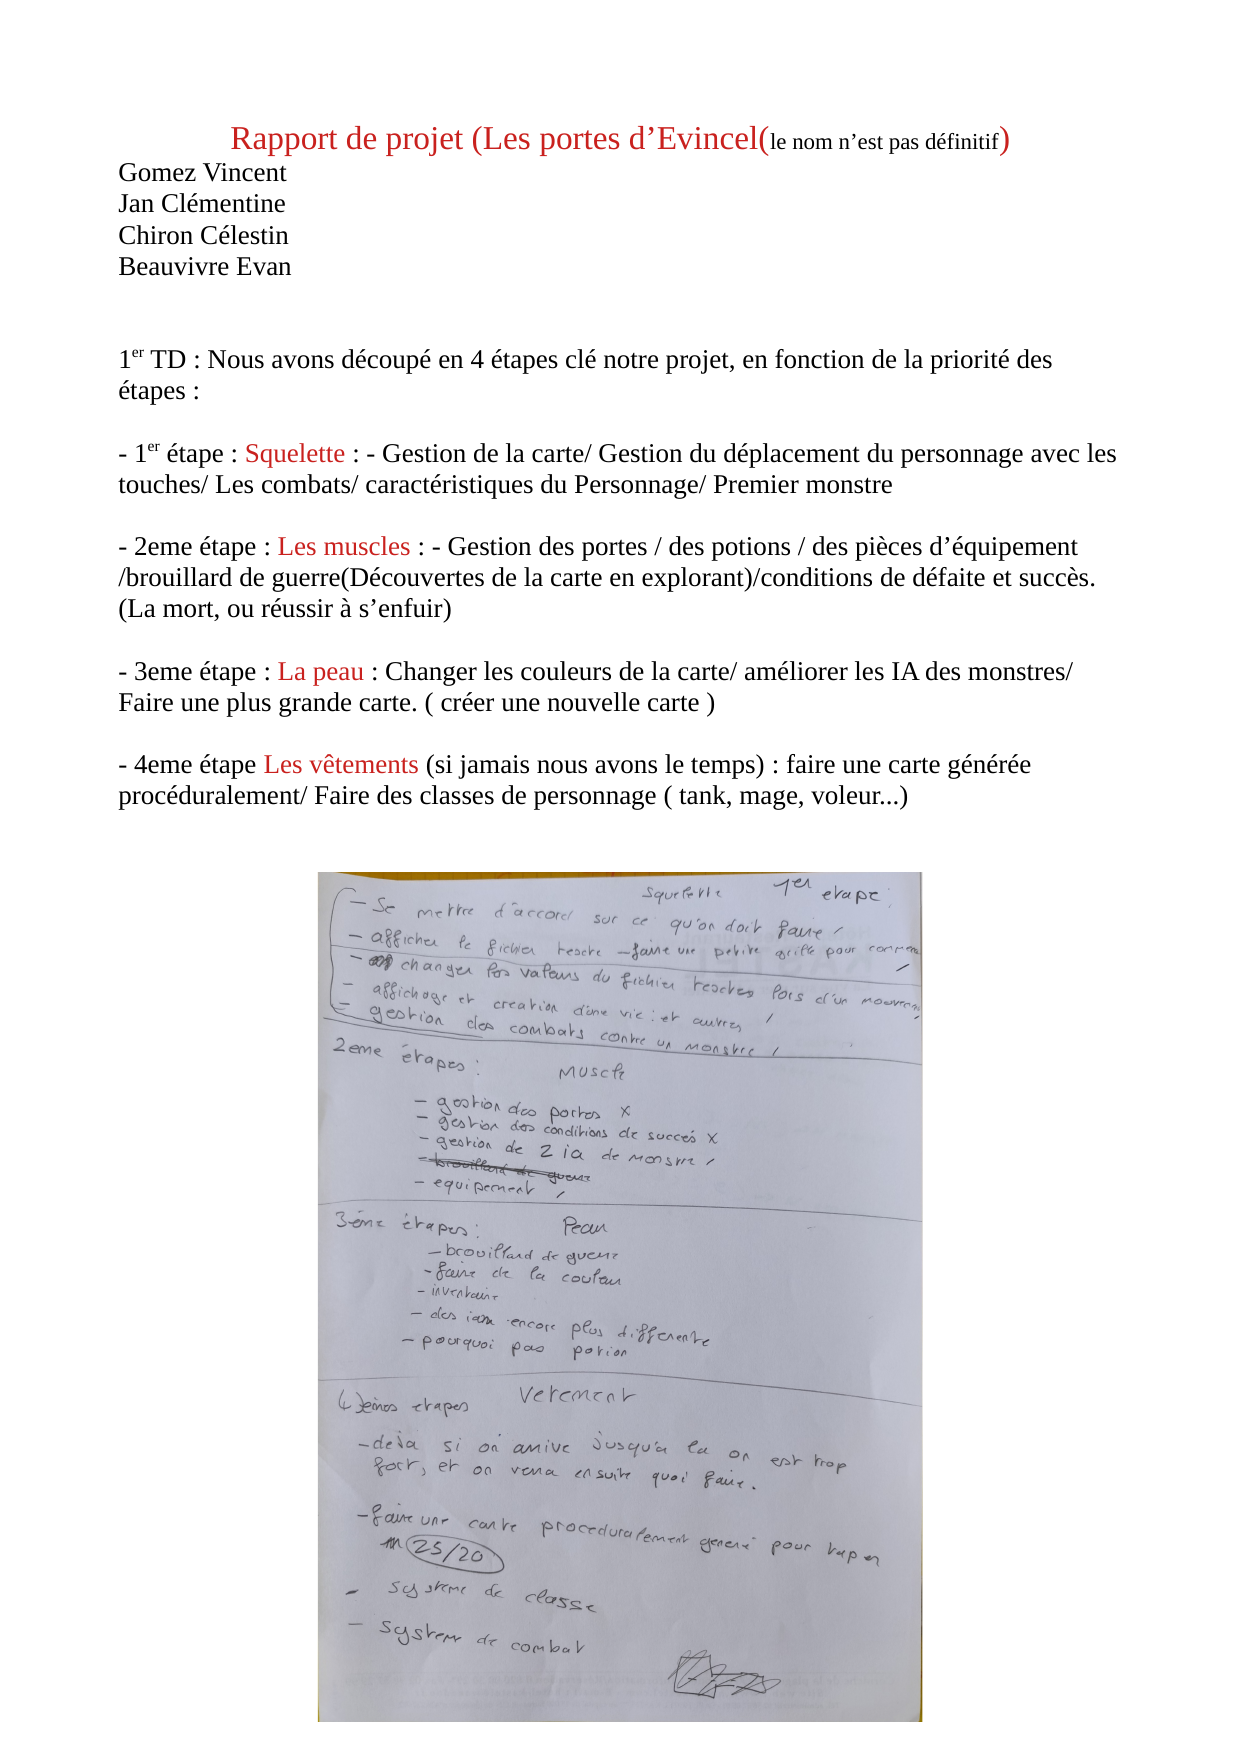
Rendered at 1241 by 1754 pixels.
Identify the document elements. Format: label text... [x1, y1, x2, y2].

text Beauvivre Evan [118, 250, 1122, 281]
text Chiron Célestin [118, 219, 1122, 250]
text - 4eme étape Les vêtements (si jamais nous avons le temps) : faire une carte générée procéduralement/ Faire des classes de personnage ( tank, mage, voleur...) [118, 748, 1122, 811]
text - 2eme étape : Les muscles : - Gestion des portes / des potions / des pièces d’équipement /brouillard de guerre(Découvertes de la carte en explorant)/conditions de défaite et succès.(La mort, ou réussir à s’enfuir) [118, 530, 1122, 624]
text Gomez Vincent [118, 156, 1122, 188]
text - 1er étape : Squelette : - Gestion de la carte/ Gestion du déplacement du personnage avec les touches/ Les combats/ caractéristiques du Personnage/ Premier monstre [118, 437, 1122, 499]
text 1er TD : Nous avons découpé en 4 étapes clé notre projet, en fonction de la priorité des étapes : [118, 343, 1122, 406]
text Rapport de projet (Les portes d’Evincel(le nom n’est pas définitif) [118, 118, 1122, 156]
text Jan Clémentine [118, 188, 1122, 219]
text - 3eme étape : La peau : Changer les couleurs de la carte/ améliorer les IA des monstres/ Faire une plus grande carte. ( créer une nouvelle carte ) [118, 655, 1122, 717]
picture [317, 872, 923, 1722]
